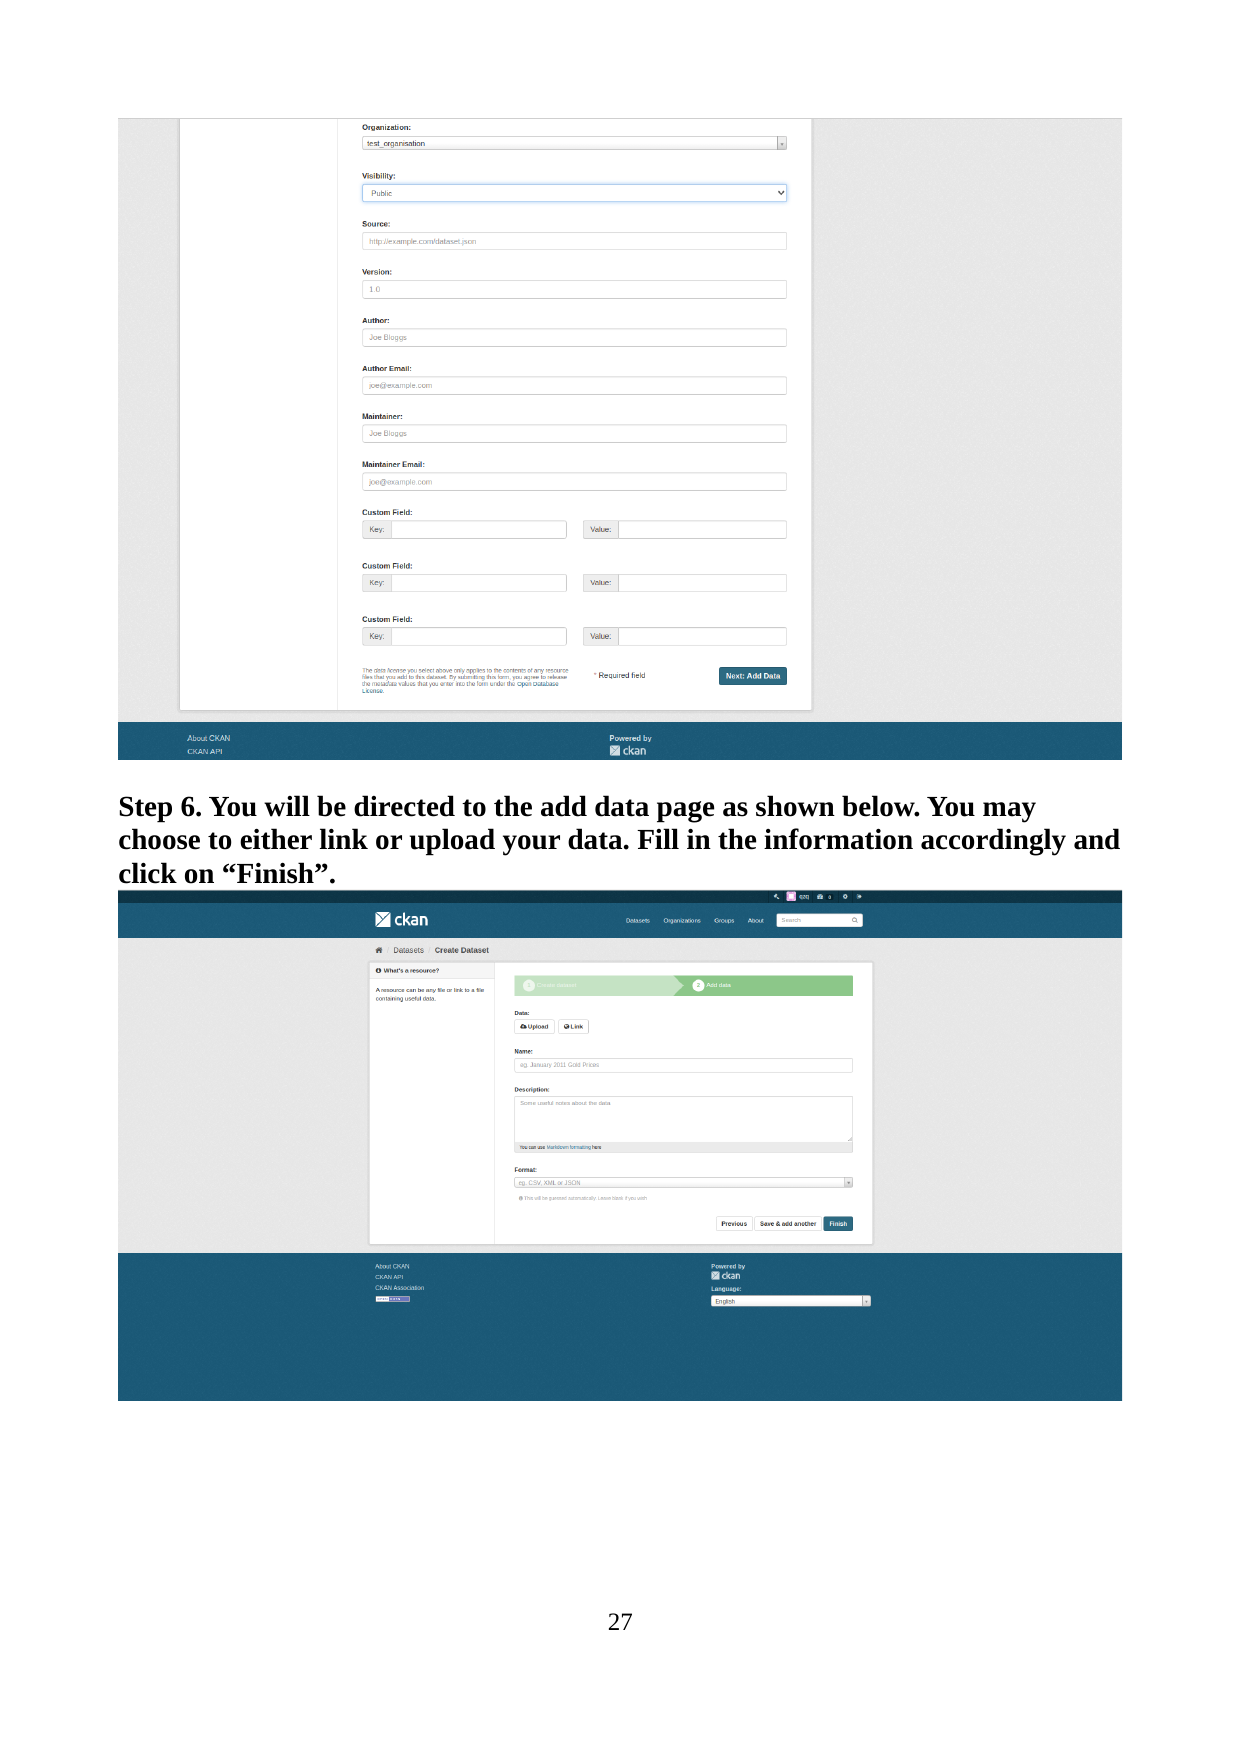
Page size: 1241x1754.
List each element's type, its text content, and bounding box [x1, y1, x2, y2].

text Step 6. You will be directed to the add data page as shown below. You may choose to either link or upload your data. Fill in the information accordingly and click on “Finish”. [118, 789, 1122, 889]
picture [118, 889, 1123, 1401]
picture [118, 118, 1123, 760]
